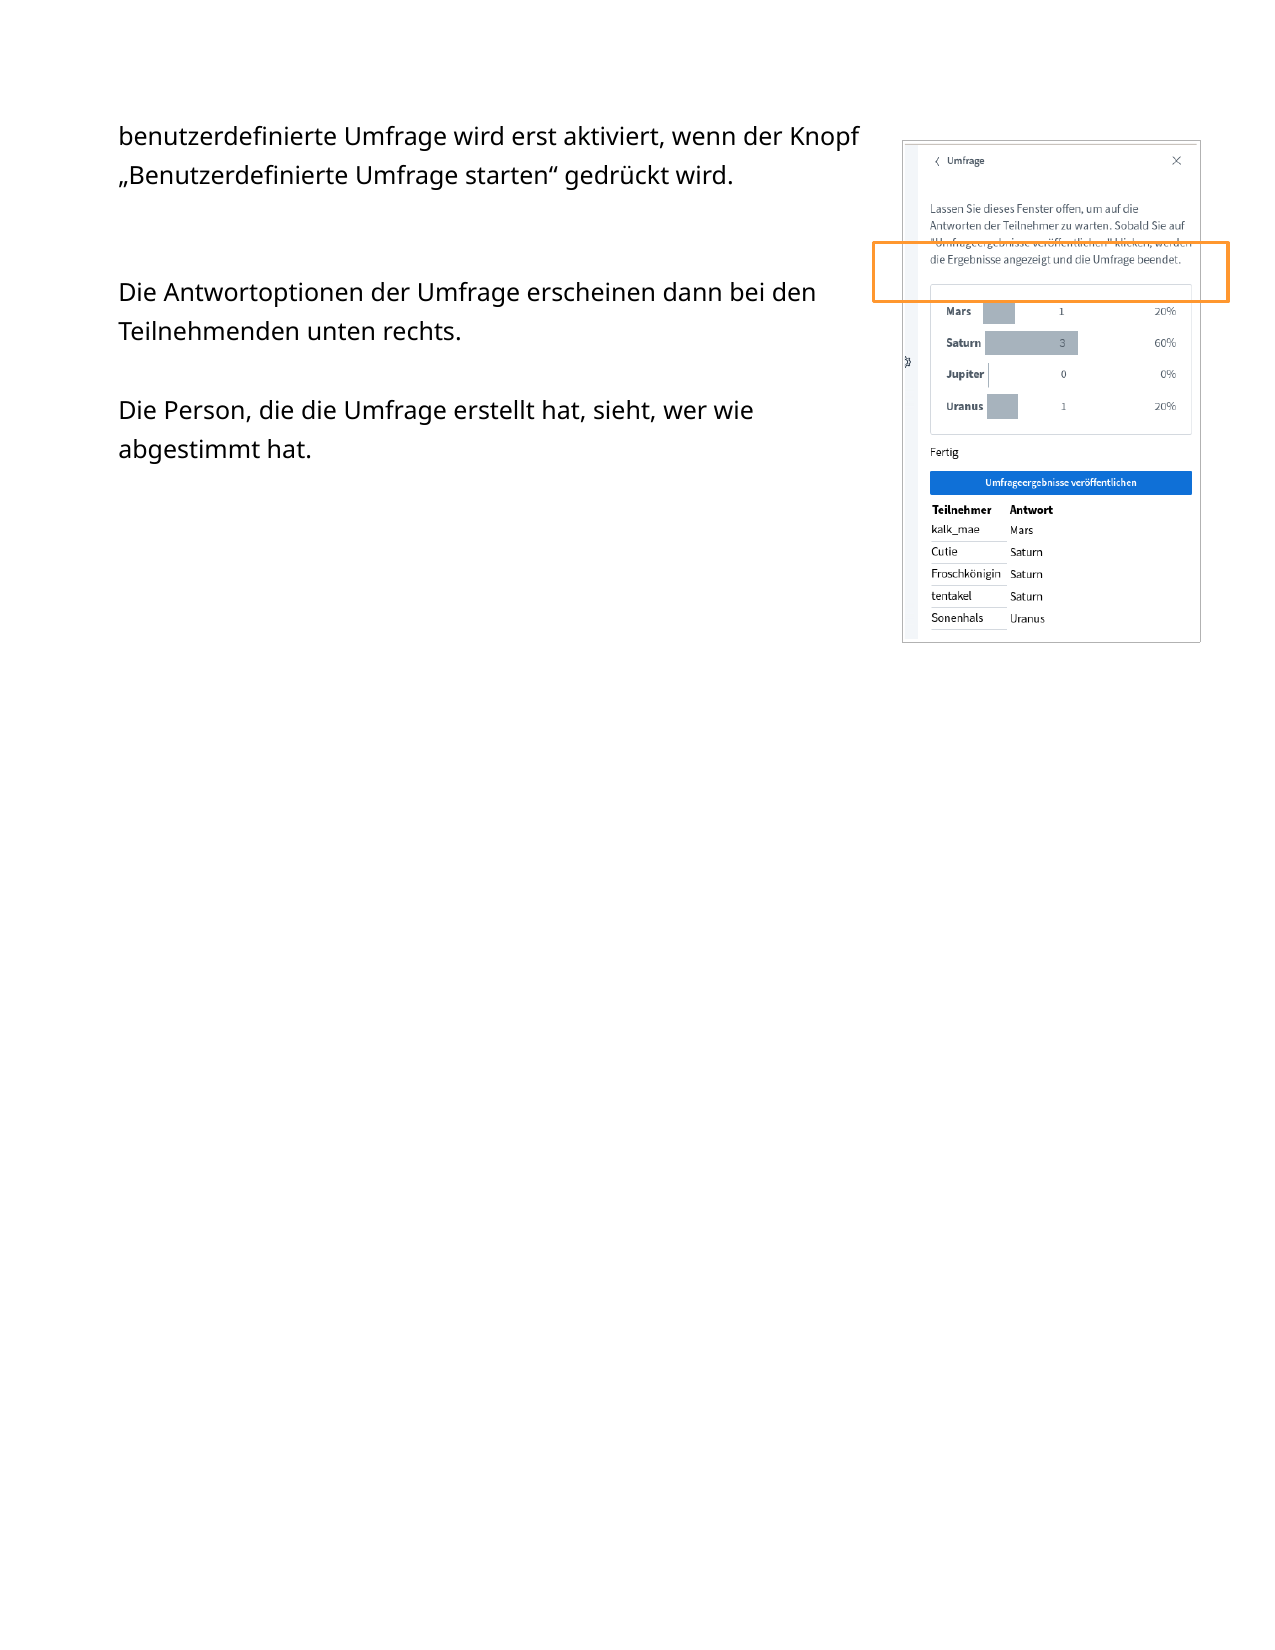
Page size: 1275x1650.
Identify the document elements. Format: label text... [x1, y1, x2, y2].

text Die Antwortoptionen der Umfrage erscheinen dann bei den Teilnehmenden unten rechts. [118, 275, 902, 348]
picture [904, 143, 1023, 241]
text benutzerdefinierte Umfrage wird erst aktiviert, wenn der Knopf „Benutzerdefinierte Umfrage starten“ gedrückt wird. [118, 118, 1216, 191]
text [1023, 303, 1197, 348]
picture [904, 303, 1023, 639]
text [1023, 392, 1197, 466]
text [903, 303, 1200, 642]
picture [904, 244, 1023, 300]
text Die Person, die die Umfrage erstellt hat, sieht, wer wie abgestimmt hat. [118, 392, 902, 466]
text [1023, 275, 1197, 300]
text [903, 141, 1200, 241]
